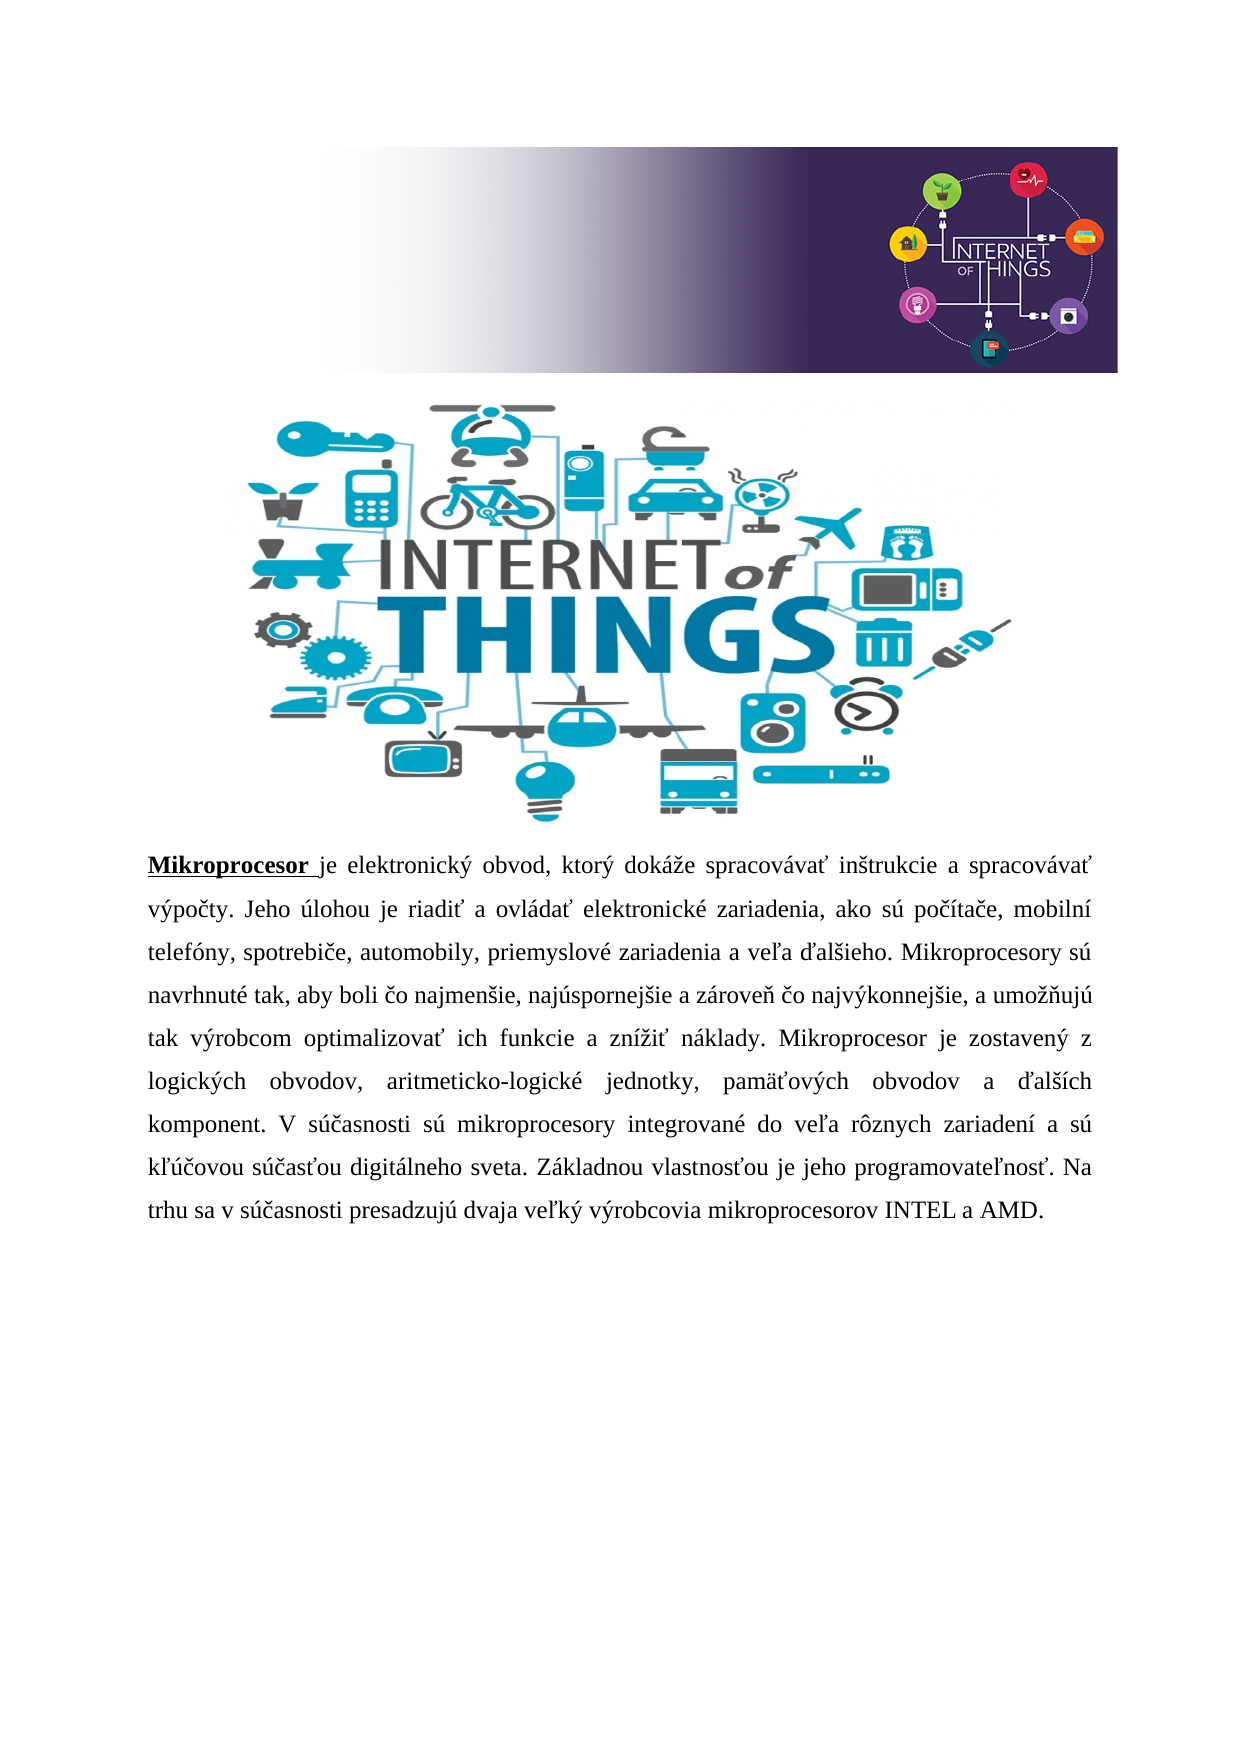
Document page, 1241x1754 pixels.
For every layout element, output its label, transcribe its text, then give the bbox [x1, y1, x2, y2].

text Mikroprocesor je elektronický obvod, ktorý dokáže spracovávať inštrukcie a spracovávať výpočty. Jeho úlohou je riadiť a ovládať elektronické zariadenia, ako sú počítače, mobilní telefóny, spotrebiče, automobily, priemyslové zariadenia a veľa ďalšieho. Mikroprocesory sú navrhnuté tak, aby boli čo najmenšie, najúspornejšie a zároveň čo najvýkonnejšie, a umožňujú tak výrobcom optimalizovať ich funkcie a znížiť náklady. Mikroprocesor je zostavený z logických obvodov, aritmeticko-logické jednotky, pamäťových obvodov a ďalších komponent. V súčasnosti sú mikroprocesory integrované do veľa rôznych zariadení a sú kľúčovou súčasťou digitálneho sveta. Základnou vlastnosťou je jeho programovateľnosť. Na trhu sa v súčasnosti presadzujú dvaja veľký výrobcovia mikroprocesorov INTEL a AMD. [148, 851, 1093, 1224]
